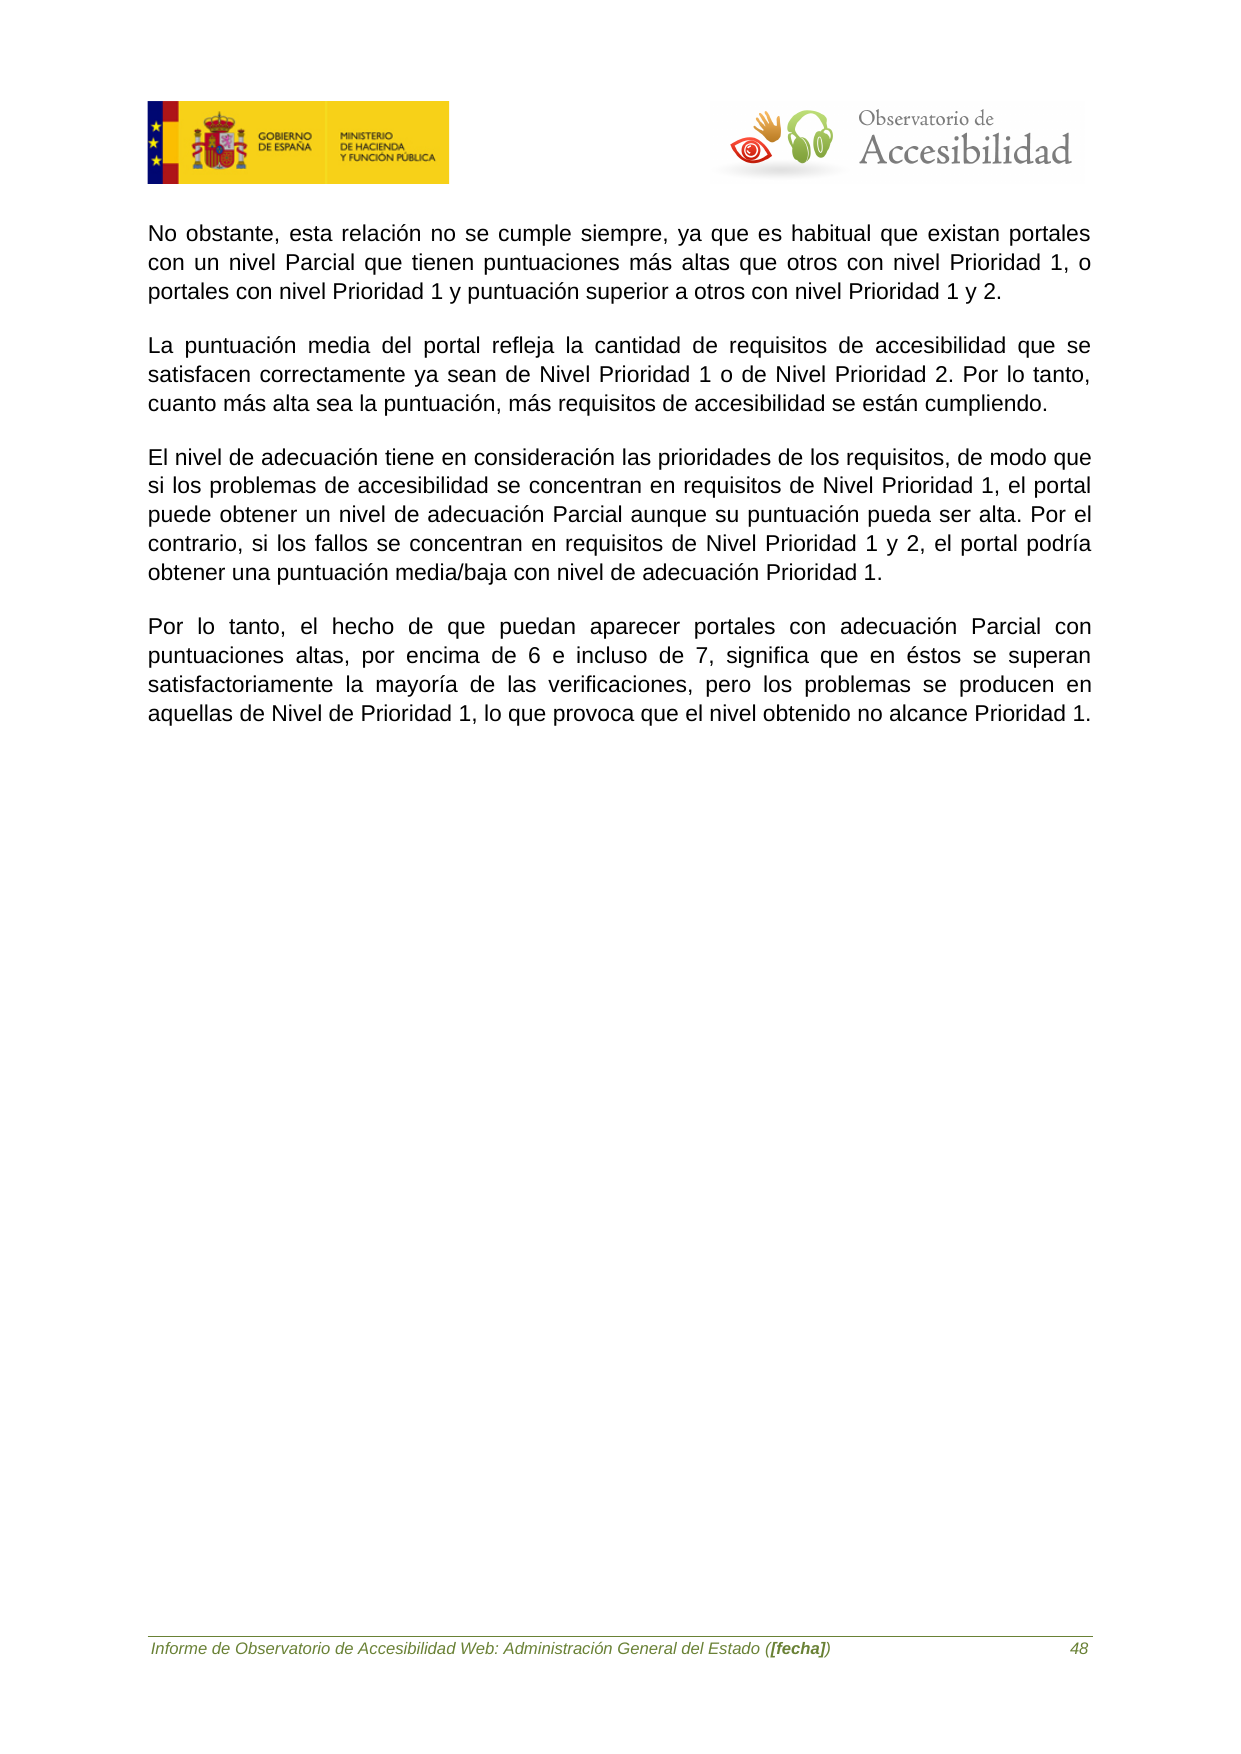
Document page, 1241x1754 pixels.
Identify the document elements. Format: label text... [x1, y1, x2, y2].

text No obstante, esta relación no se cumple siempre, ya que es habitual que existan portales con un nivel Parcial que tienen puntuaciones más altas que otros con nivel Prioridad 1, o portales con nivel Prioridad 1 y puntuación superior a otros con nivel Prioridad 1 y 2. [148, 220, 1092, 304]
picture [710, 101, 1086, 184]
text El nivel de adecuación tiene en consideración las prioridades de los requisitos, de modo que si los problemas de accesibilidad se concentran en requisitos de Nivel Prioridad 1, el portal puede obtener un nivel de adecuación Parcial aunque su puntuación pueda ser alta. Por el contrario, si los fallos se concentran en requisitos de Nivel Prioridad 1 y 2, el portal podría obtener una puntuación media/baja con nivel de adecuación Prioridad 1. [148, 443, 1092, 586]
text Por lo tanto, el hecho de que puedan aparecer portales con adecuación Parcial con puntuaciones altas, por encima de 6 e incluso de 7, significa que en éstos se superan satisfactoriamente la mayoría de las verificaciones, pero los problemas se producen en aquellas de Nivel de Prioridad 1, lo que provoca que el nivel obtenido no alcance Prioridad 1. [148, 613, 1092, 726]
text La puntuación media del portal refleja la cantidad de requisitos de accesibilidad que se satisfacen correctamente ya sean de Nivel Prioridad 1 o de Nivel Prioridad 2. Por lo tanto, cuanto más alta sea la puntuación, más requisitos de accesibilidad se están cumpliendo. [148, 332, 1092, 416]
picture [147, 101, 450, 184]
